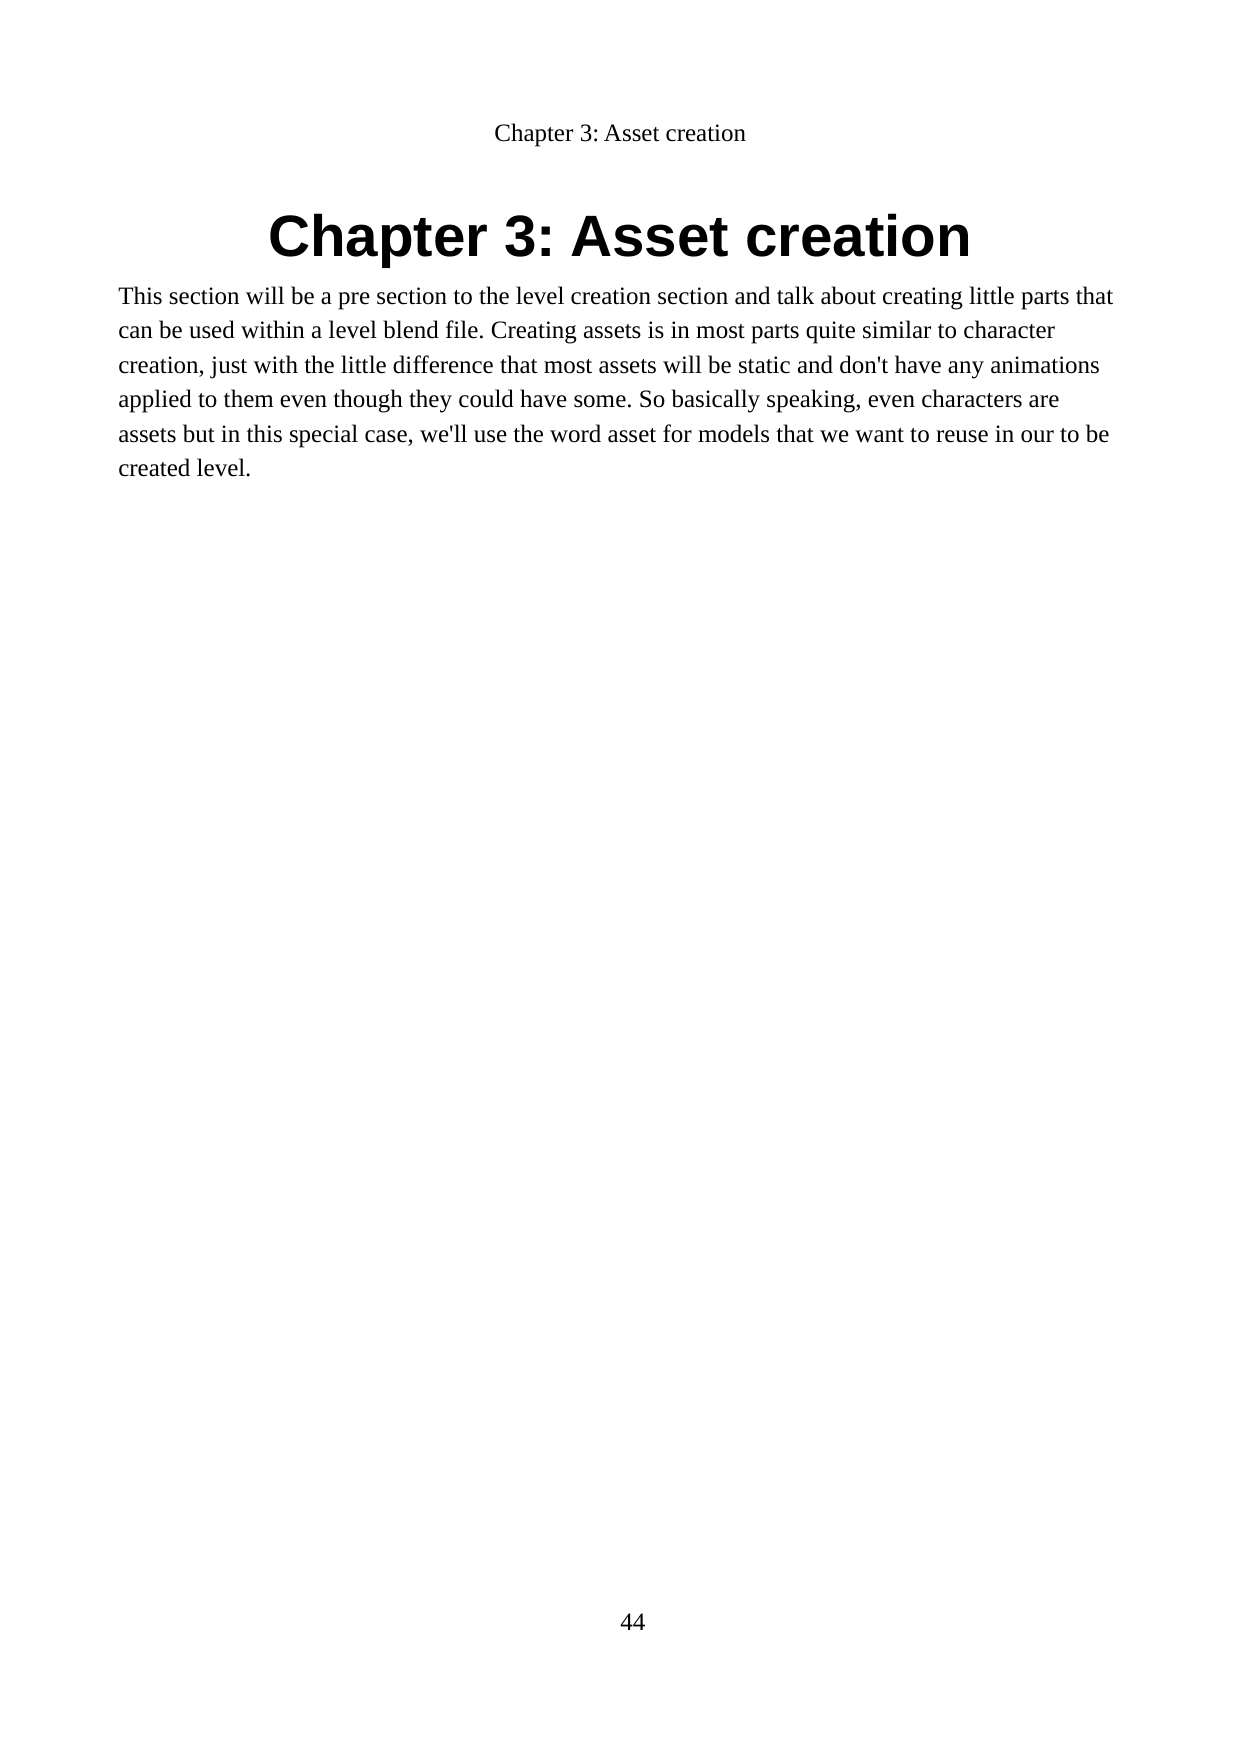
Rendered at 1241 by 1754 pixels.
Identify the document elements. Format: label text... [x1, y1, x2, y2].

subtitle Chapter 3: Asset creation [118, 201, 1122, 268]
text This section will be a pre section to the level creation section and talk about creating little parts that can be used within a level blend file. Creating assets is in most parts quite similar to character creation, just with the little difference that most assets will be static and don't have any animations applied to them even though they could have some. So basically speaking, even characters are assets but in this special case, we'll use the word asset for models that we want to reuse in our to be created level. [118, 281, 1122, 482]
